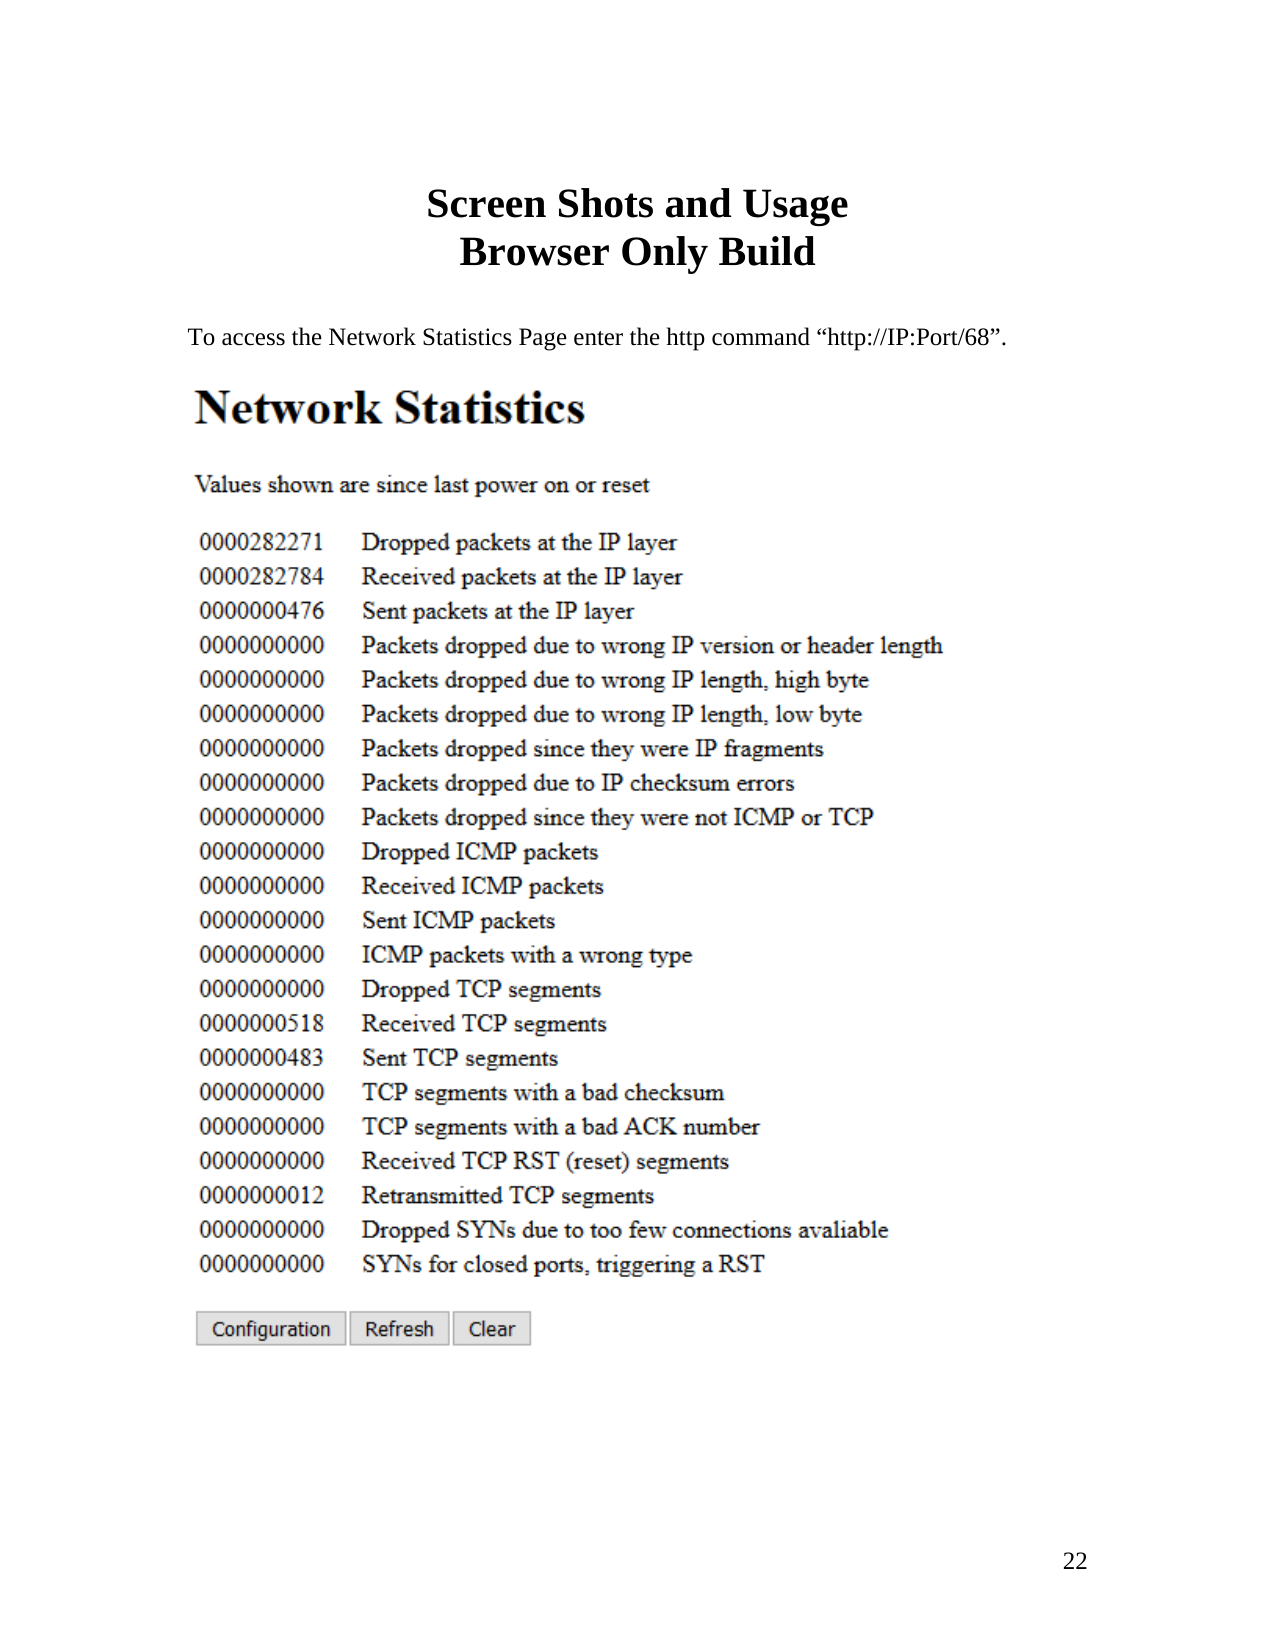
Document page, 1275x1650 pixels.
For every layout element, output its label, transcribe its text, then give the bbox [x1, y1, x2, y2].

picture [187, 380, 978, 1363]
text Screen Shots and Usage [187, 179, 1087, 227]
text To access the Network Statistics Page enter the http command “http://IP:Port/68”. [187, 322, 1087, 351]
text Browser Only Build [187, 227, 1087, 274]
